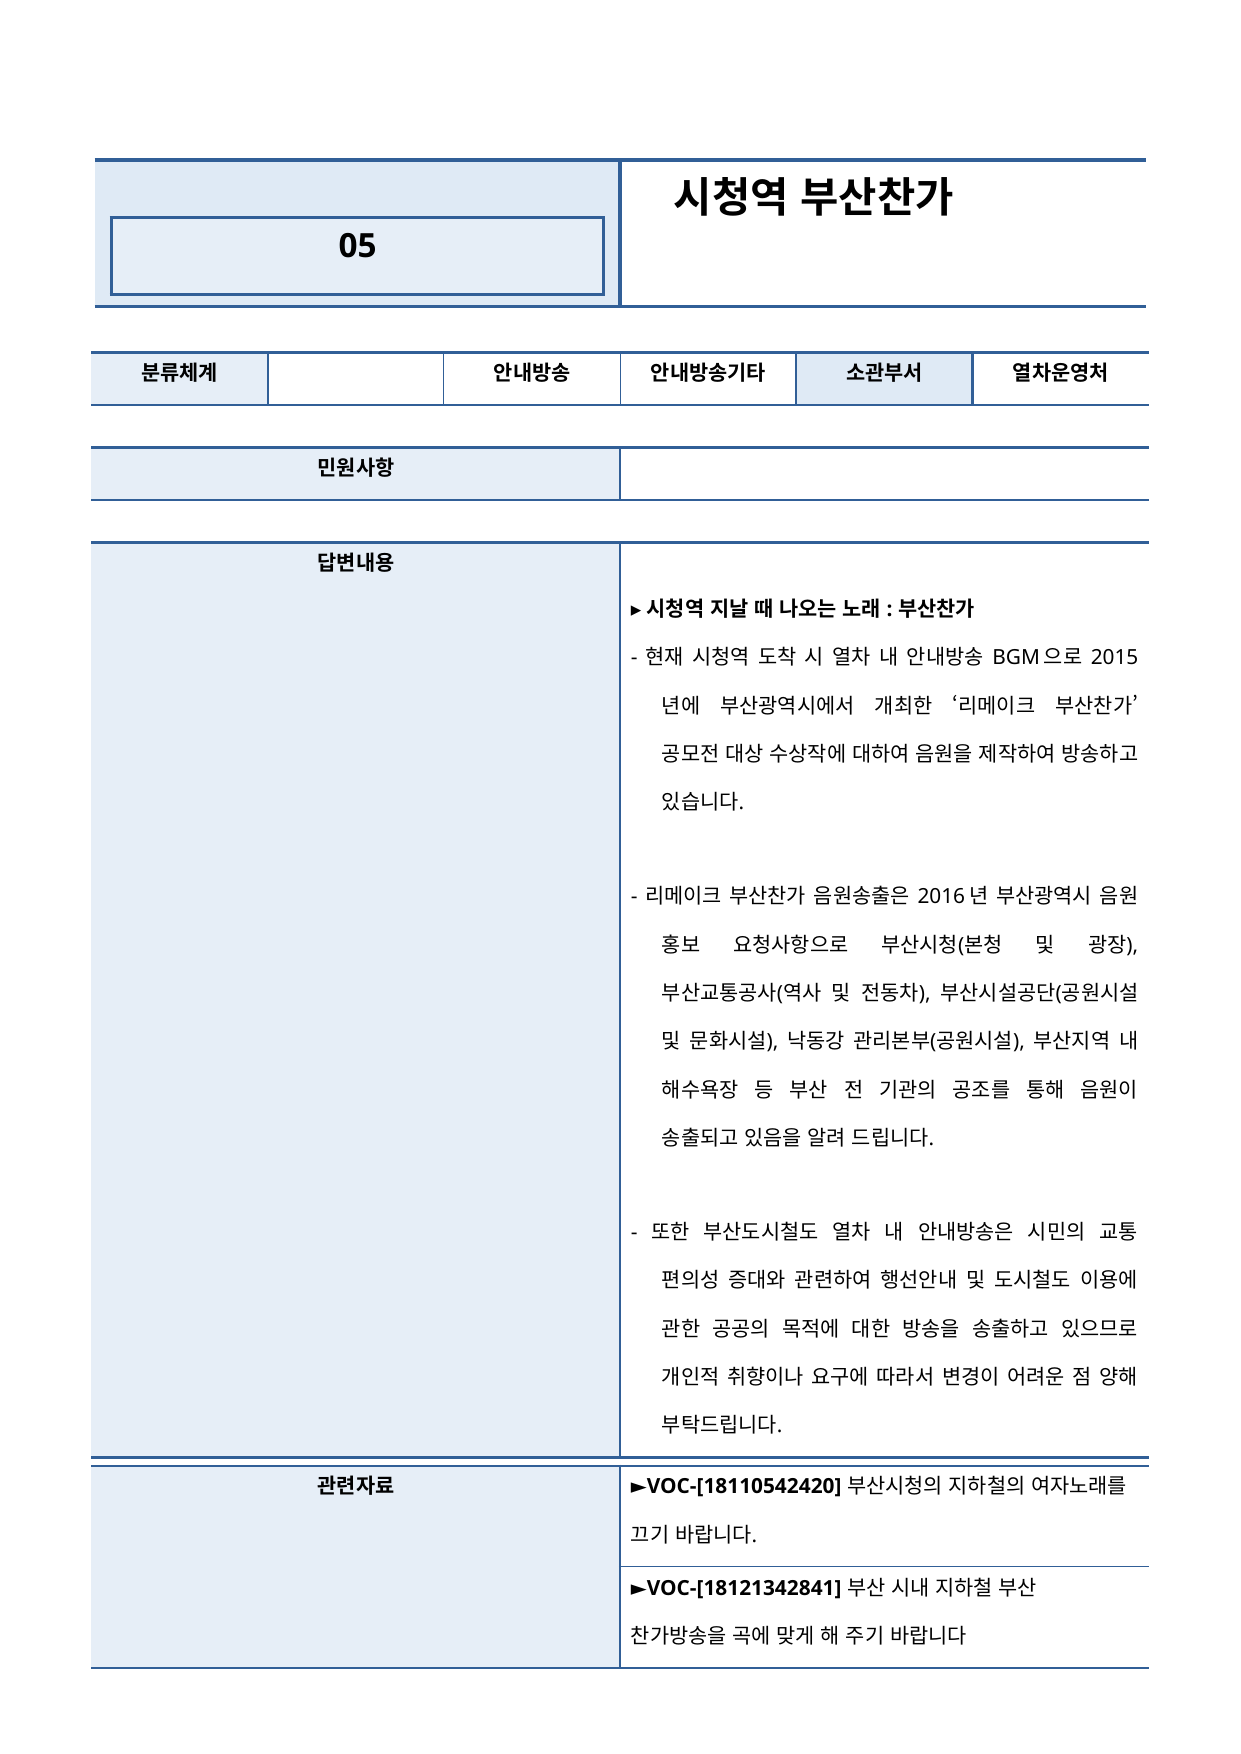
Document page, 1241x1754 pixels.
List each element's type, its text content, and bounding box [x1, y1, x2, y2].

table_header ▸ 시청역 지날 때 나오는 노래 : 부산찬가 - 현재 시청역 도착 시 열차 내 안내방송 BGM으로 2015년에 부산광역시에서 개최한 ‘리메이크 부산찬가’ 공모전 대상 수상작에 대하여 음원을 제작하여 방송하고 있습니다. - 리메이크 부산찬가 음원송출은 2016년 부산광역시 음원 홍보 요청사항으로 부산시청(본청 및 광장), 부산교통공사(역사 및 전동차), 부산시설공단(공원시설 및 문화시설), 낙동강 관리본부(공원시설), 부산지역 내 해수욕장 등 부산 전 기관의 공조를 통해 음원이 송출되고 있음을 알려 드립니다. - 또한 부산도시철도 열차 내 안내방송은 시민의 교통 편의성 증대와 관련하여 행선안내 및 도시철도 이용에 관한 공공의 목적에 대한 방송을 송출하고 있으므로 개인적 취향이나 요구에 따라서 변경이 어려운 점 양해 부탁드립니다. [621, 544, 1149, 1456]
table_header 소관부서 [797, 354, 971, 404]
table_header 분류체계 [91, 354, 267, 404]
table_header 안내방송 [444, 354, 620, 404]
table_header 안내방송기타 [621, 354, 795, 404]
table_header 열차운영처 [974, 354, 1149, 404]
table_header 답변내용 [91, 544, 619, 1456]
table_header 민원사항 [91, 449, 619, 499]
table_header [269, 354, 443, 404]
table_header 05 [113, 219, 602, 293]
table_cell ►VOC-[18121342841] 부산 시내 지하철 부산 찬가방송을 곡에 맞게 해 주기 바랍니다 [621, 1567, 1149, 1667]
table_header 관련자료 [91, 1467, 619, 1667]
table_header ►VOC-[18110542420] 부산시청의 지하철의 여자노래를 끄기 바랍니다. [621, 1467, 1149, 1566]
table_header 시청역 부산찬가 [622, 162, 1146, 305]
table_header [95, 162, 618, 305]
table_header [621, 449, 1149, 499]
